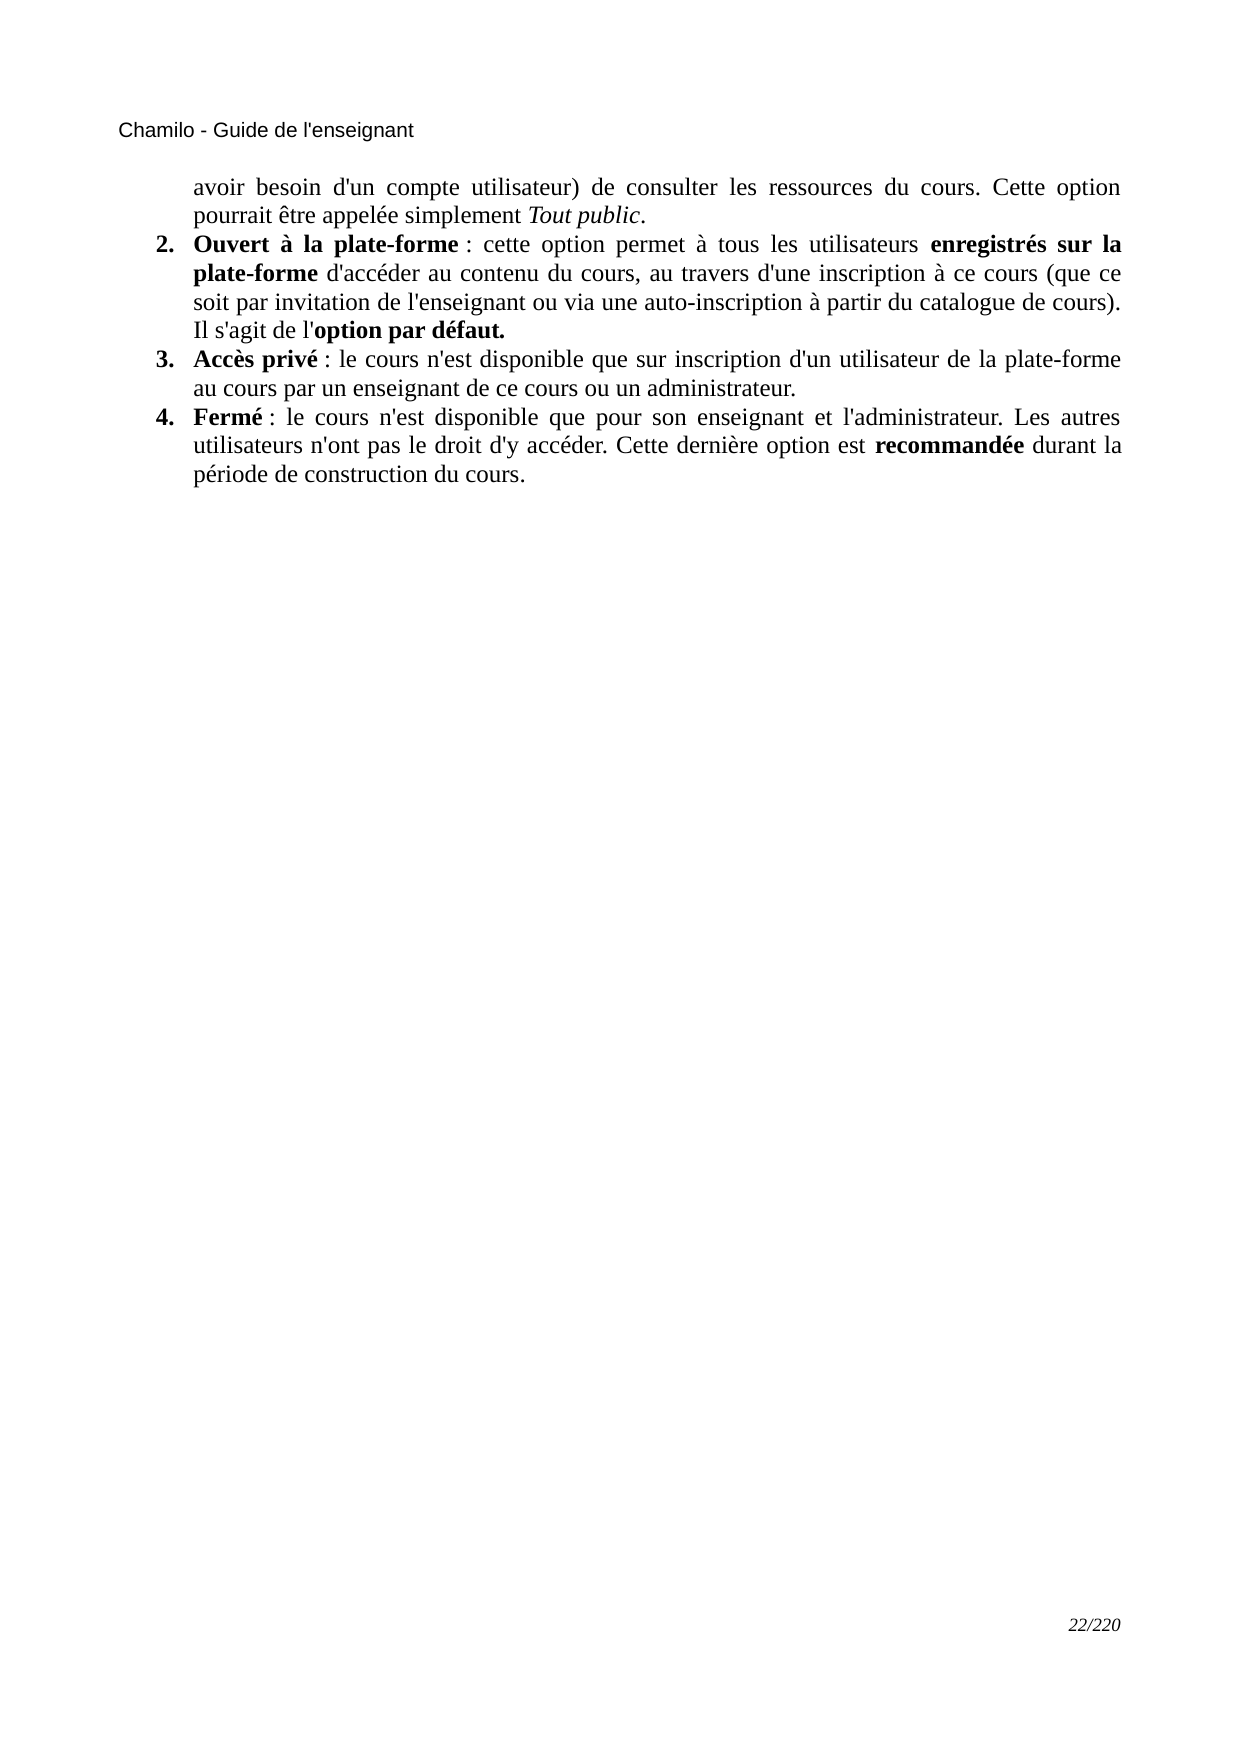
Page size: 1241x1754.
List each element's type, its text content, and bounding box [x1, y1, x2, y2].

list Ouvert à la plate-forme : cette option permet à tous les utilisateurs enregistrés sur la plate-forme d'accéder au contenu du cours, au travers d'une inscription à ce cours (que ce soit par invitation de l'enseignant ou via une auto-inscription à partir du catalogue de cours). Il s'agit de l'option par défaut. [156, 229, 1122, 344]
list Fermé : le cours n'est disponible que pour son enseignant et l'administrateur. Les autres utilisateurs n'ont pas le droit d'y accéder. Cette dernière option est recommandée durant la période de construction du cours. [156, 402, 1122, 488]
list avoir besoin d'un compte utilisateur) de consulter les ressources du cours. Cette option pourrait être appelée simplement Tout public. [156, 172, 1122, 229]
list Accès privé : le cours n'est disponible que sur inscription d'un utilisateur de la plate-forme au cours par un enseignant de ce cours ou un administrateur. [156, 344, 1122, 402]
